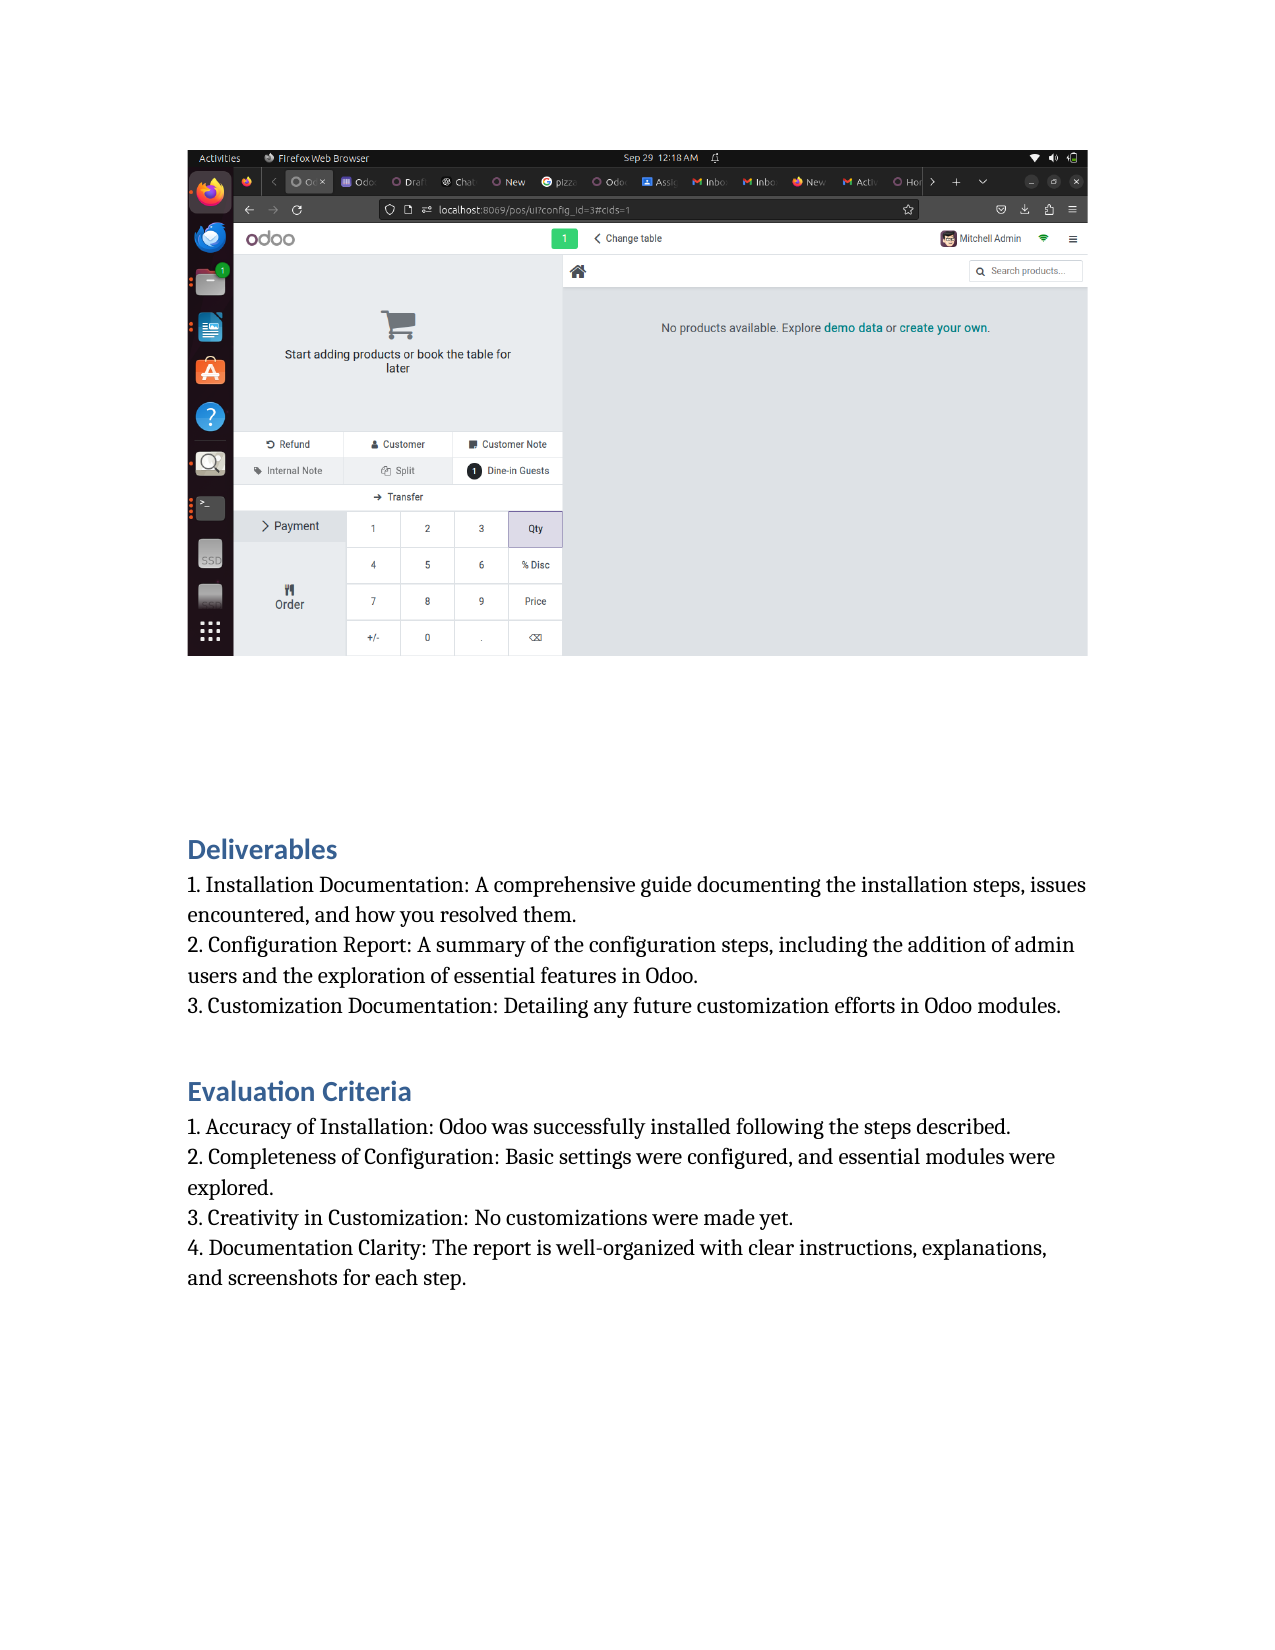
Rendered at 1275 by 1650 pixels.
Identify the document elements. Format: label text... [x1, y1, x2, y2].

subtitle Deliverables [187, 831, 1087, 867]
text 1. Accuracy of Installation: Odoo was successfully installed following the steps described. 2. Completeness of Configuration: Basic settings were configured, and essential modules were explored. 3. Creativity in Customization: No customizations were made yet. 4. Documentation Clarity: The report is well-organized with clear instructions, explanations, and screenshots for each step. [187, 1114, 1087, 1291]
picture [187, 150, 1088, 656]
text 1. Installation Documentation: A comprehensive guide documenting the installation steps, issues encountered, and how you resolved them. 2. Configuration Report: A summary of the configuration steps, including the addition of admin users and the exploration of essential features in Odoo. 3. Customization Documentation: Detailing any future customization efforts in Odoo modules. [187, 872, 1087, 1019]
subtitle Evaluation Criteria [187, 1073, 1087, 1108]
